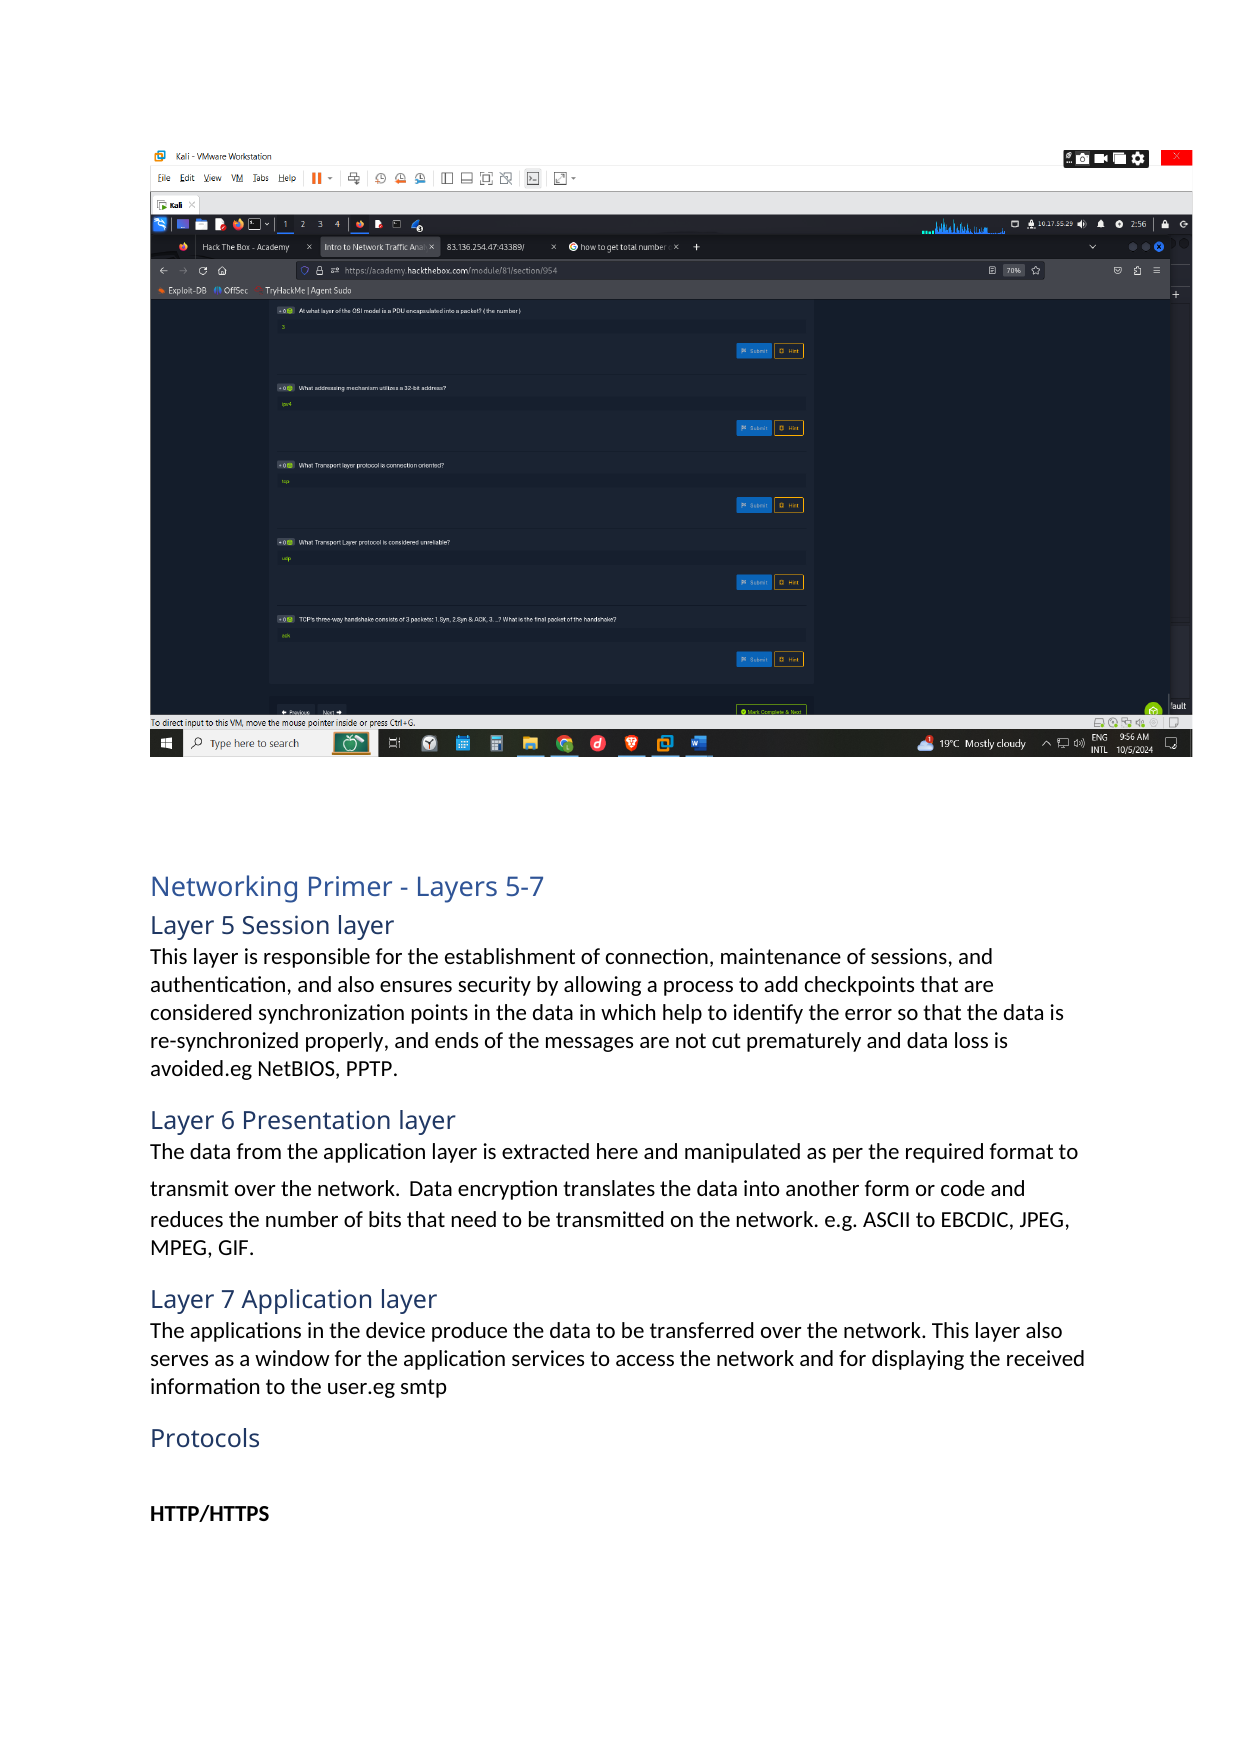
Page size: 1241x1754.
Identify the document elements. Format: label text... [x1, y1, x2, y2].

subtitle Protocols [150, 1421, 1090, 1455]
text The applications in the device produce the data to be transferred over the network. This layer also serves as a window for the application services to access the network and for displaying the received information to the user.eg smtp [150, 1316, 1090, 1400]
subtitle Layer 7 Application layer [150, 1282, 1090, 1316]
subtitle Layer 6 Presentation layer [150, 1103, 1090, 1137]
text HTTP/HTTPS [150, 1499, 1090, 1527]
text This layer is responsible for the establishment of connection, maintenance of sessions, and authentication, and also ensures security by allowing a process to add checkpoints that are considered synchronization points in the data in which help to identify the error so that the data is re-synchronized properly, and ends of the messages are not cut prematurely and data loss is avoided.eg NetBIOS, PPTP. [150, 942, 1090, 1082]
subtitle Networking Primer - Layers 5-7 [150, 867, 1090, 904]
text The data from the application layer is extracted here and manipulated as per the required format to transmit over the network. Data encryption translates the data into another form or code and reduces the number of bits that need to be transmitted on the network. e.g. ASCII to EBCDIC, JPEG, MPEG, GIF. [150, 1137, 1090, 1261]
subtitle Layer 5 Session layer [150, 908, 1090, 942]
